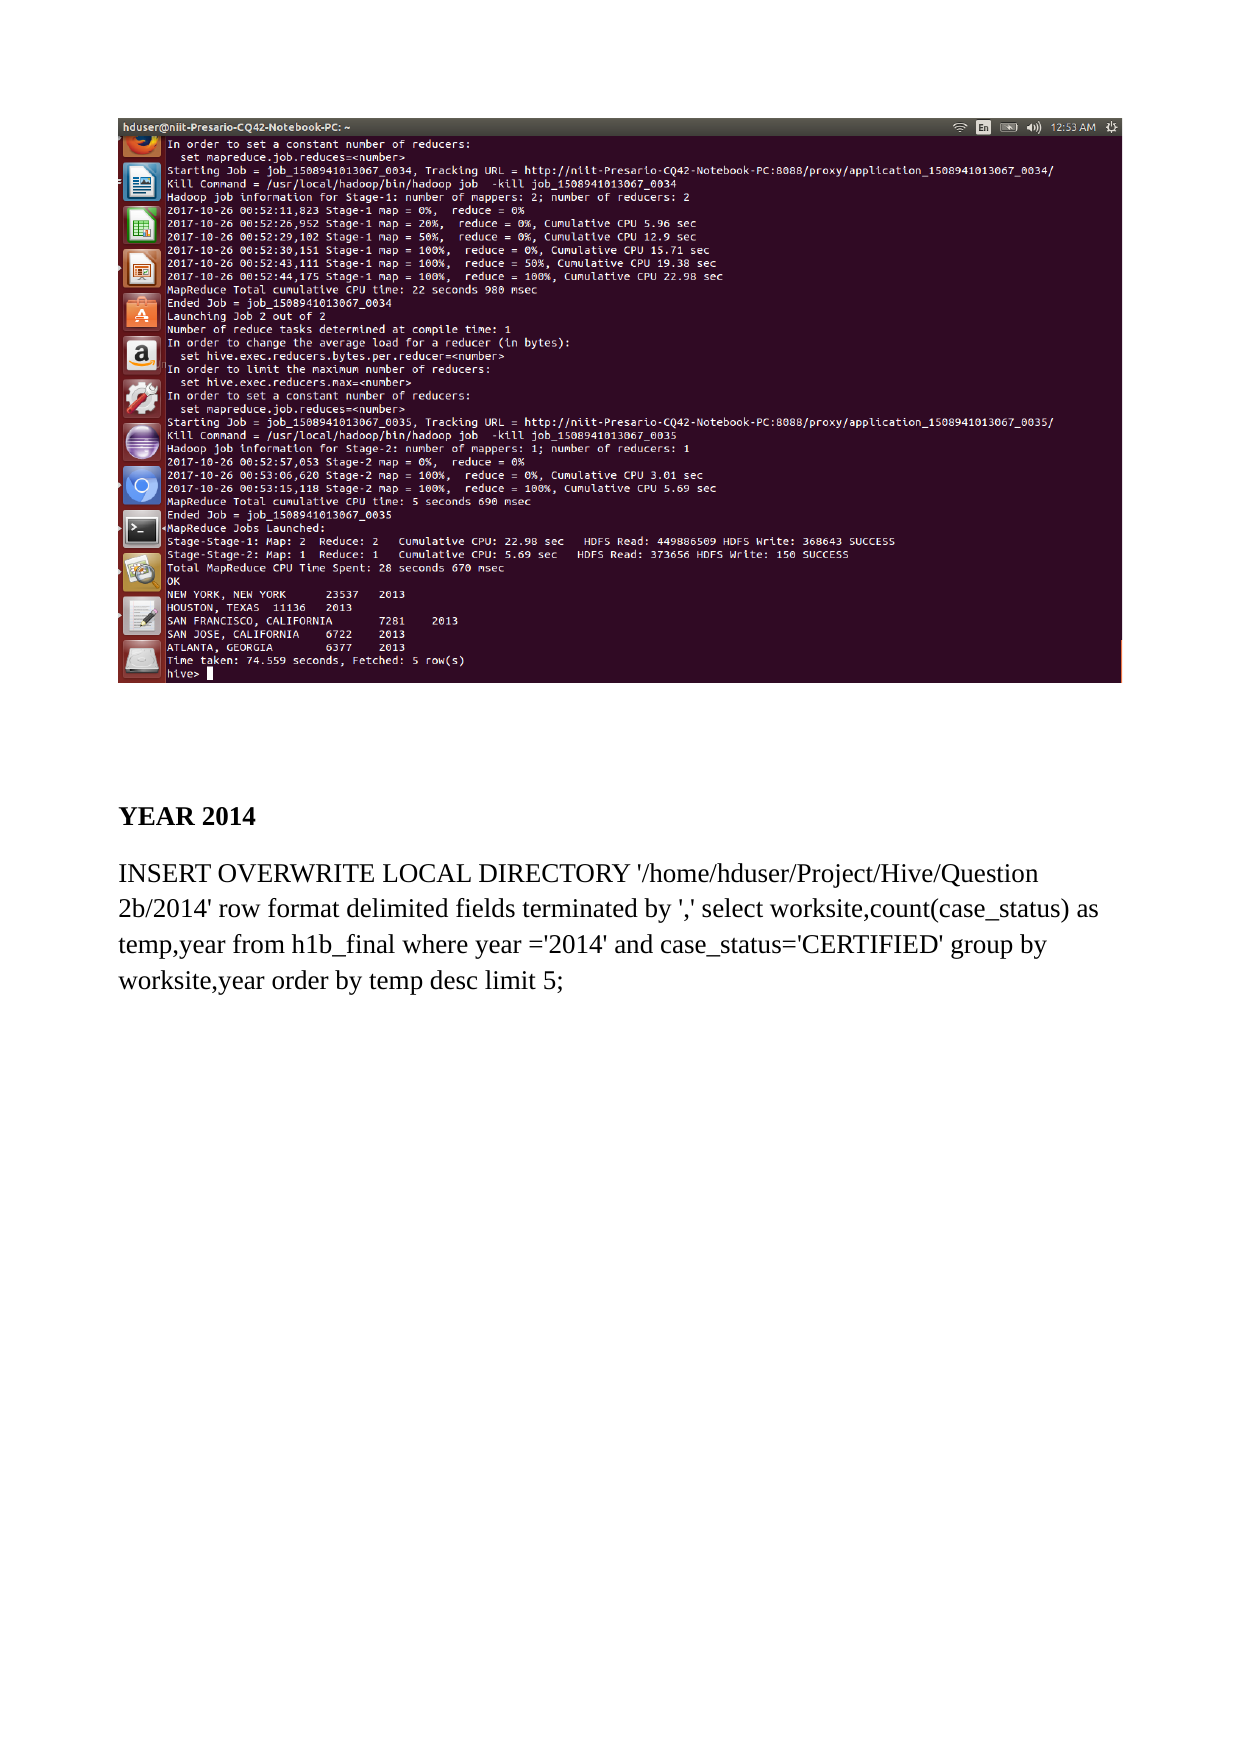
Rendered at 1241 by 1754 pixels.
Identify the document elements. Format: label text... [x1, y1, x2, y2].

text YEAR 2014 [118, 800, 1122, 831]
picture [118, 118, 1123, 683]
text INSERT OVERWRITE LOCAL DIRECTORY '/home/hduser/Project/Hive/Question 2b/2014' row format delimited fields terminated by ',' select worksite,count(case_status) as temp,year from h1b_final where year ='2014' and case_status='CERTIFIED' group by worksite,year order by temp desc limit 5; [118, 857, 1122, 995]
